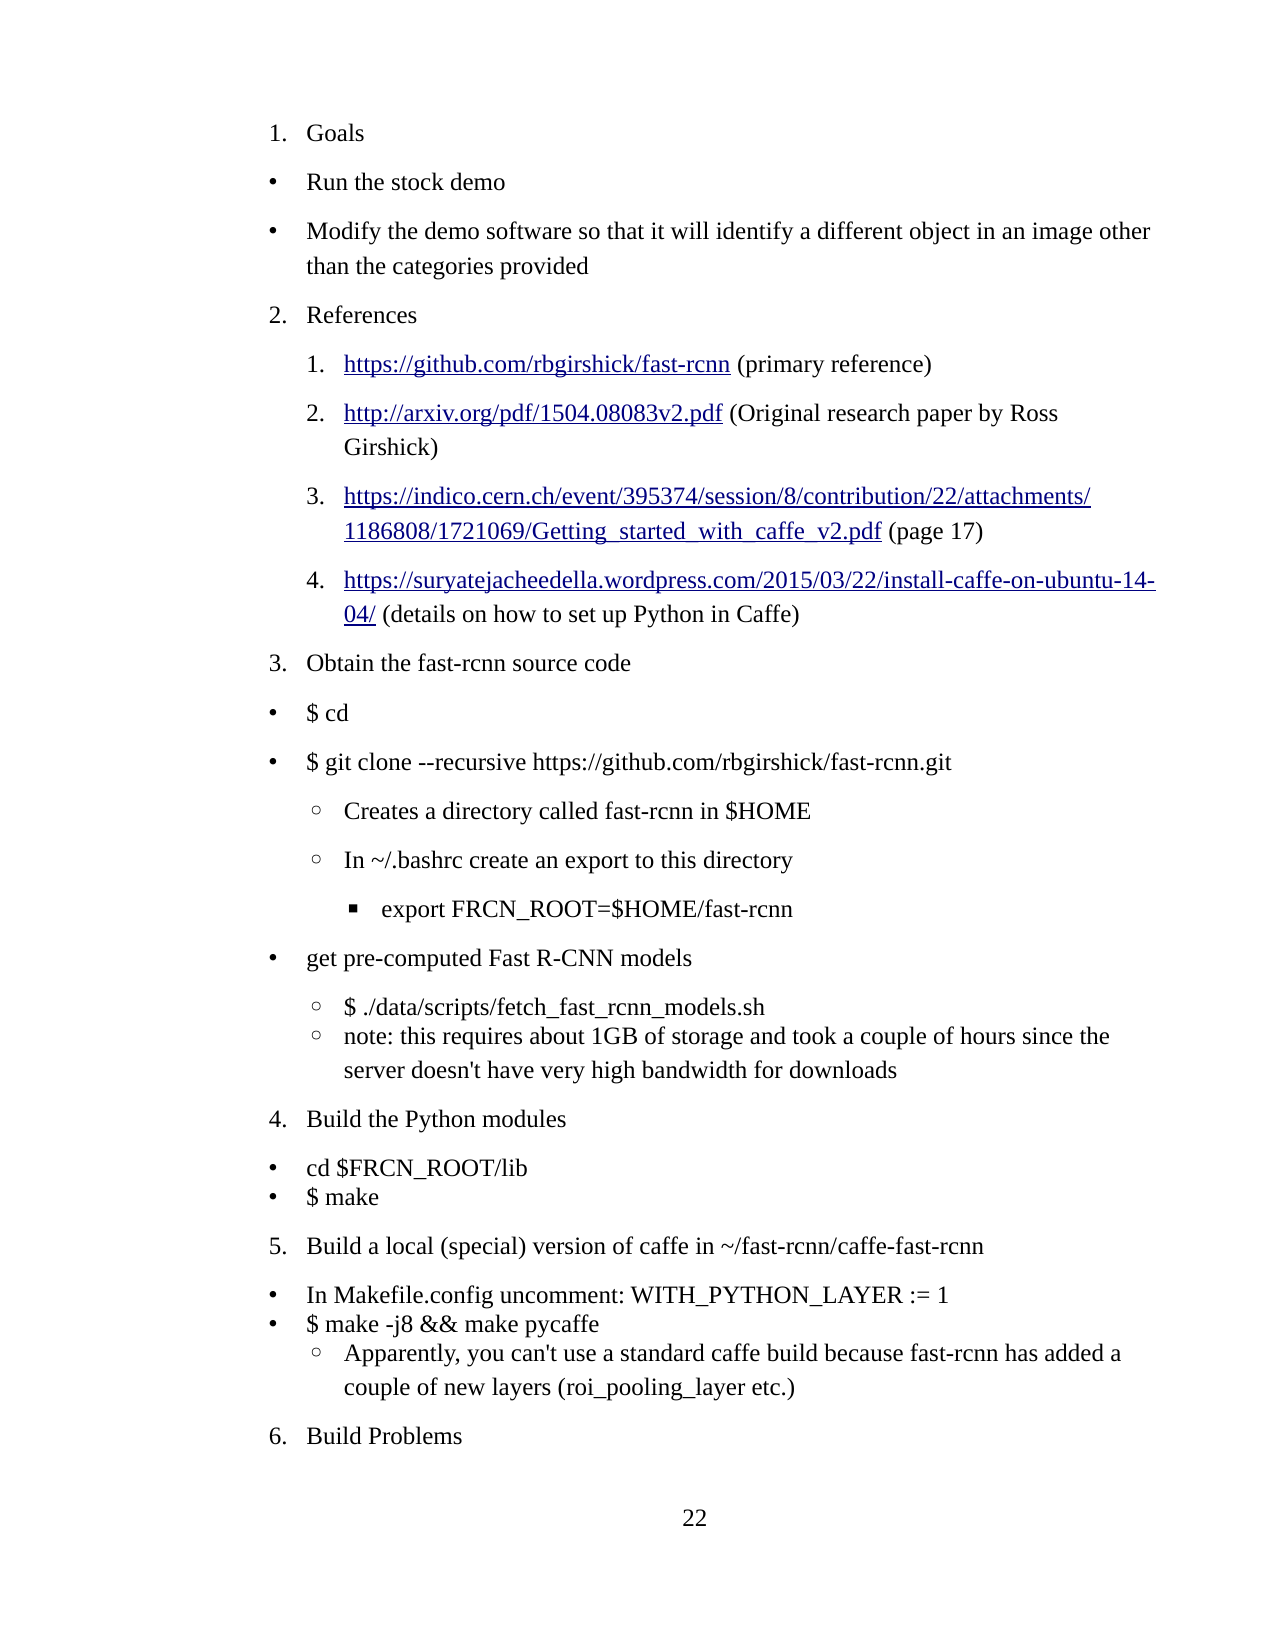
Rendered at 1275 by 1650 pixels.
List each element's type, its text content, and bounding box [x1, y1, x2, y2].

list Run the stock demo [269, 167, 1158, 196]
list get pre-computed Fast R-CNN models [269, 943, 1158, 972]
list Goals [269, 118, 1158, 147]
list https://suryatejacheedella.wordpress.com/2015/03/22/install-caffe-on-ubuntu-14-04/ (details on how to set up Python in Caffe) [306, 565, 1158, 628]
list https://indico.cern.ch/event/395374/session/8/contribution/22/attachments/1186808/1721069/Getting_started_with_caffe_v2.pdf (page 17) [306, 481, 1158, 545]
list $ make [269, 1182, 1158, 1211]
list http://arxiv.org/pdf/1504.08083v2.pdf (Original research paper by Ross Girshick) [306, 398, 1158, 461]
list Build the Python modules [269, 1104, 1158, 1133]
list Apparently, you can't use a standard caffe build because fast-rcnn has added a couple of new layers (roi_pooling_layer etc.) [306, 1338, 1158, 1401]
list References [269, 300, 1158, 328]
list note: this requires about 1GB of storage and took a couple of hours since the server doesn't have very high bandwidth for downloads [306, 1021, 1158, 1084]
list Creates a directory called fast-rcnn in $HOME [306, 796, 1158, 824]
list In ~/.bashrc create an export to this directory [306, 845, 1158, 873]
list In Makefile.config uncomment: WITH_PYTHON_LAYER := 1 [269, 1280, 1158, 1309]
list Obtain the fast-rcnn source code [269, 648, 1158, 677]
list Modify the demo software so that it will identify a different object in an image other than the categories provided [269, 216, 1158, 279]
list https://github.com/rbgirshick/fast-rcnn (primary reference) [306, 349, 1158, 378]
list $ cd [269, 698, 1158, 726]
list cd $FRCN_ROOT/lib [269, 1153, 1158, 1182]
list $ ./data/scripts/fetch_fast_rcnn_models.sh [306, 992, 1158, 1021]
list Build Problems [269, 1421, 1158, 1450]
list $ git clone --recursive https://github.com/rbgirshick/fast-rcnn.git [269, 747, 1158, 775]
list $ make -j8 && make pycaffe [269, 1309, 1158, 1338]
list export FRCN_ROOT=$HOME/fast-rcnn [344, 894, 1158, 923]
list Build a local (special) version of caffe in ~/fast-rcnn/caffe-fast-rcnn [269, 1231, 1158, 1260]
